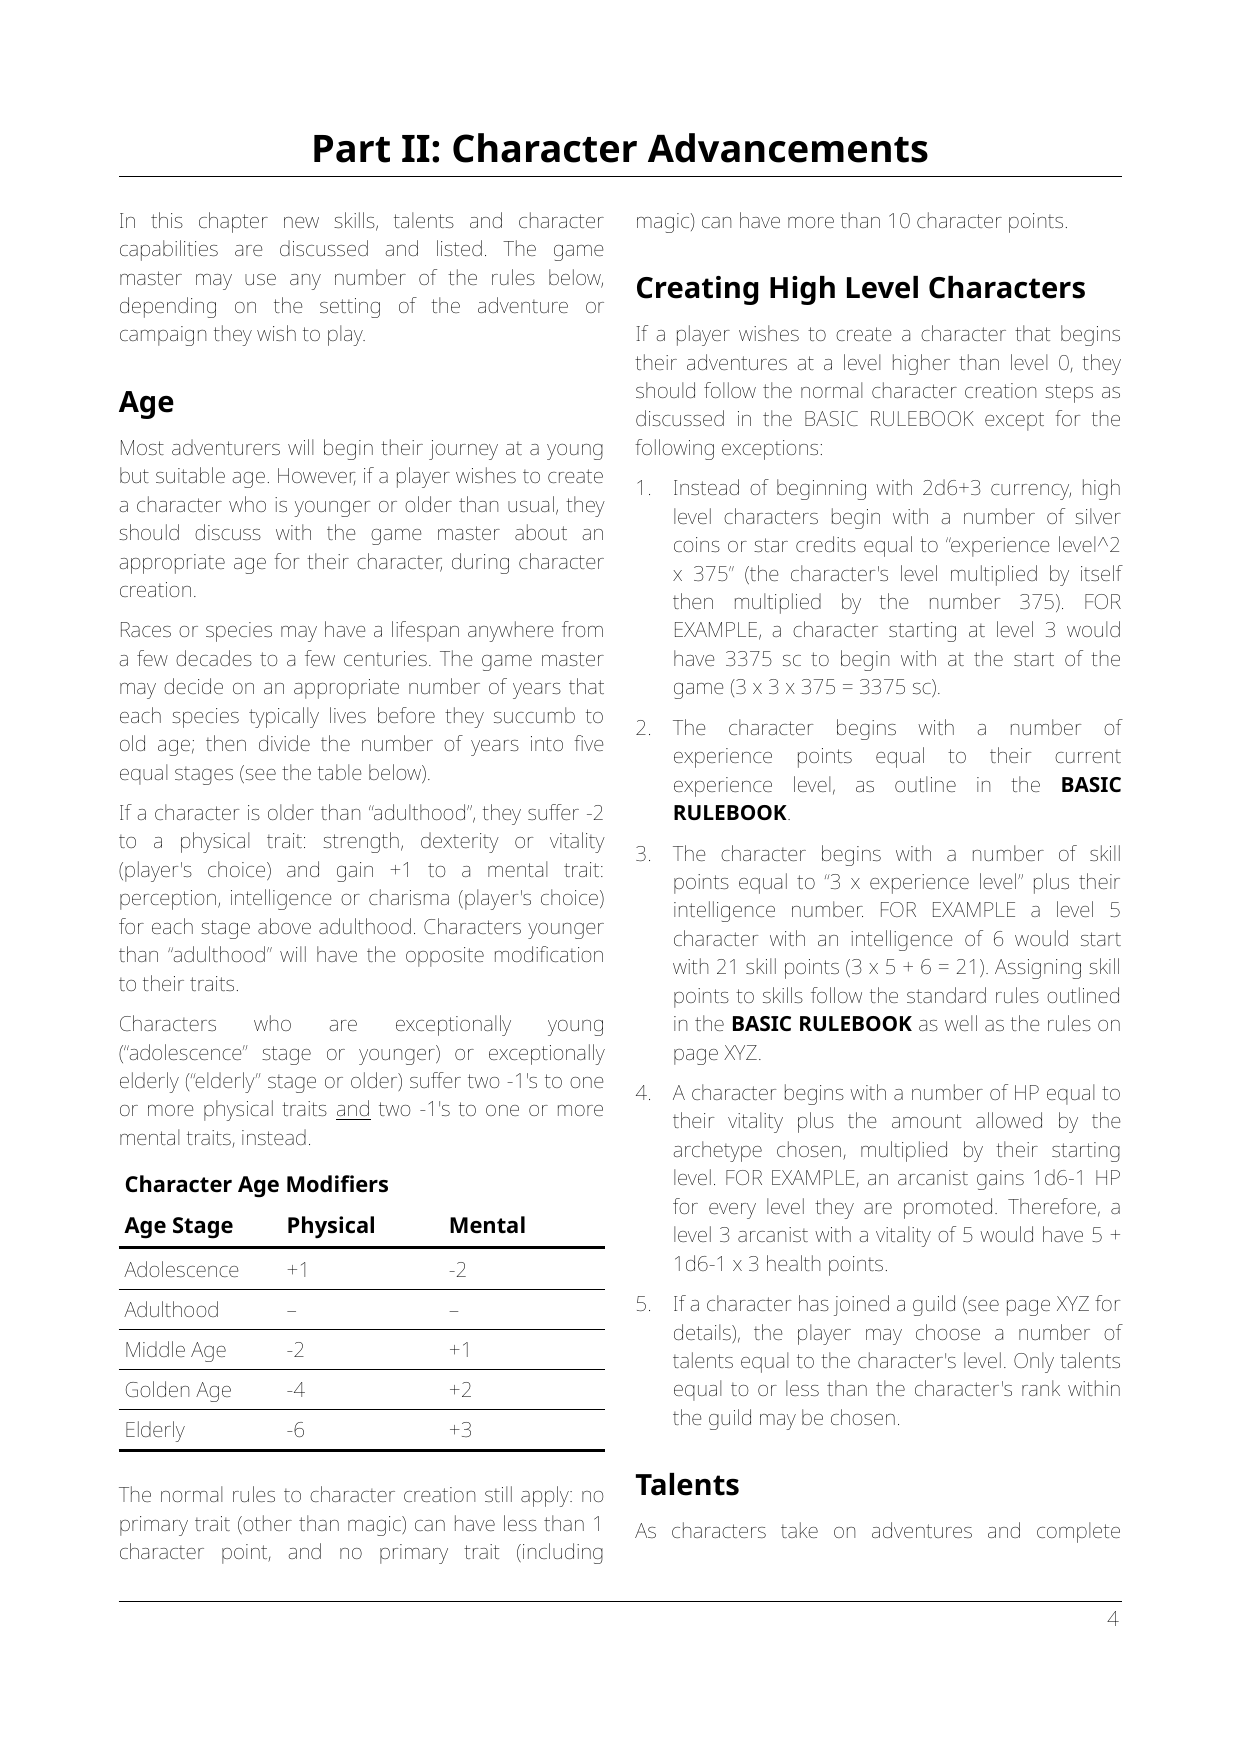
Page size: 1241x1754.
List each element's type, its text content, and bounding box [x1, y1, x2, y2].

list Instead of beginning with 2d6+3 currency, high level characters begin with a number of silver coins or star credits equal to “experience level^2 x 375” (the character's level multiplied by itself then multiplied by the number 375). FOR EXAMPLE, a character starting at level 3 would have 3375 sc to begin with at the start of the game (3 x 3 x 375 = 3375 sc). [635, 473, 1122, 701]
table_cell +1 [281, 1249, 443, 1289]
table_cell Golden Age [119, 1370, 281, 1409]
list A character begins with a number of HP equal to their vitality plus the amount allowed by the archetype chosen, multiplied by their starting level. FOR EXAMPLE, an arcanist gains 1d6-1 HP for every level they are promoted. Therefore, a level 3 arcanist with a vitality of 5 would have 5 + 1d6-1 x 3 health points. [635, 1078, 1122, 1277]
table_cell Age Stage [119, 1205, 281, 1246]
table_cell Physical [281, 1205, 443, 1246]
text Characters who are exceptionally young (“adolescence” stage or younger) or exceptionally elderly (“elderly” stage or older) suffer two -1's to one or more physical traits and two -1's to one or more mental traits, instead. [118, 1009, 605, 1151]
text Races or species may have a lifespan anywhere from a few decades to a few centuries. The game master may decide on an appropriate number of years that each species typically lives before they succumb to old age; then divide the number of years into five equal stages (see the table below). [118, 616, 605, 786]
table_cell Adulthood [119, 1290, 281, 1329]
table_header Character Age Modifiers [119, 1164, 605, 1205]
text If a player wishes to create a character that begins their adventures at a level higher than level 0, they should follow the normal character creation steps as discussed in the BASIC RULEBOOK except for the following exceptions: [635, 319, 1122, 461]
table_cell -4 [281, 1370, 443, 1409]
text The normal rules to character creation still apply: no primary trait (other than magic) can have less than 1 character point, and no primary trait (including [118, 1452, 605, 1566]
table_cell Elderly [119, 1410, 281, 1449]
table_cell Middle Age [119, 1330, 281, 1369]
table_cell +2 [443, 1370, 605, 1409]
list The character begins with a number of experience points equal to their current experience level, as outline in the BASIC RULEBOOK. [635, 713, 1122, 827]
text Most adventurers will begin their journey at a young but suitable age. However, if a player wishes to create a character who is younger or older than usual, they should discuss with the game master about an appropriate age for their character, during character creation. [118, 433, 605, 604]
text magic) can have more than 10 character points. [635, 206, 1122, 234]
table_cell -2 [281, 1330, 443, 1369]
text If a character is older than “adulthood”, they suffer -2 to a physical trait: strength, dexterity or vitality (player's choice) and gain +1 to a mental trait: perception, intelligence or charisma (player's choice) for each stage above adulthood. Characters younger than “adulthood” will have the opposite modification to their traits. [118, 798, 605, 997]
table_cell -2 [443, 1249, 605, 1289]
text In this chapter new skills, talents and character capabilities are discussed and listed. The game master may use any number of the rules below, depending on the setting of the adventure or campaign they wish to play. [118, 206, 605, 348]
table_cell +3 [443, 1410, 605, 1449]
text As characters take on adventures and complete [635, 1516, 1122, 1545]
subtitle Creating High Level Characters [635, 267, 1122, 307]
table_cell Mental [443, 1205, 605, 1246]
table_cell – [443, 1290, 605, 1329]
table_cell +1 [443, 1330, 605, 1369]
table_cell -6 [281, 1410, 443, 1449]
subtitle Talents [635, 1464, 1122, 1504]
list The character begins with a number of skill points equal to “3 x experience level” plus their intelligence number. FOR EXAMPLE a level 5 character with an intelligence of 6 would start with 21 skill points (3 x 5 + 6 = 21). Assigning skill points to skills follow the standard rules outlined in the BASIC RULEBOOK as well as the rules on page XYZ. [635, 839, 1122, 1066]
list If a character has joined a guild (see page XYZ for details), the player may choose a number of talents equal to the character's level. Only talents equal to or less than the character's rank within the guild may be chosen. [635, 1289, 1122, 1431]
table_cell – [281, 1290, 443, 1329]
subtitle Age [118, 381, 605, 421]
table_cell Adolescence [119, 1249, 281, 1289]
